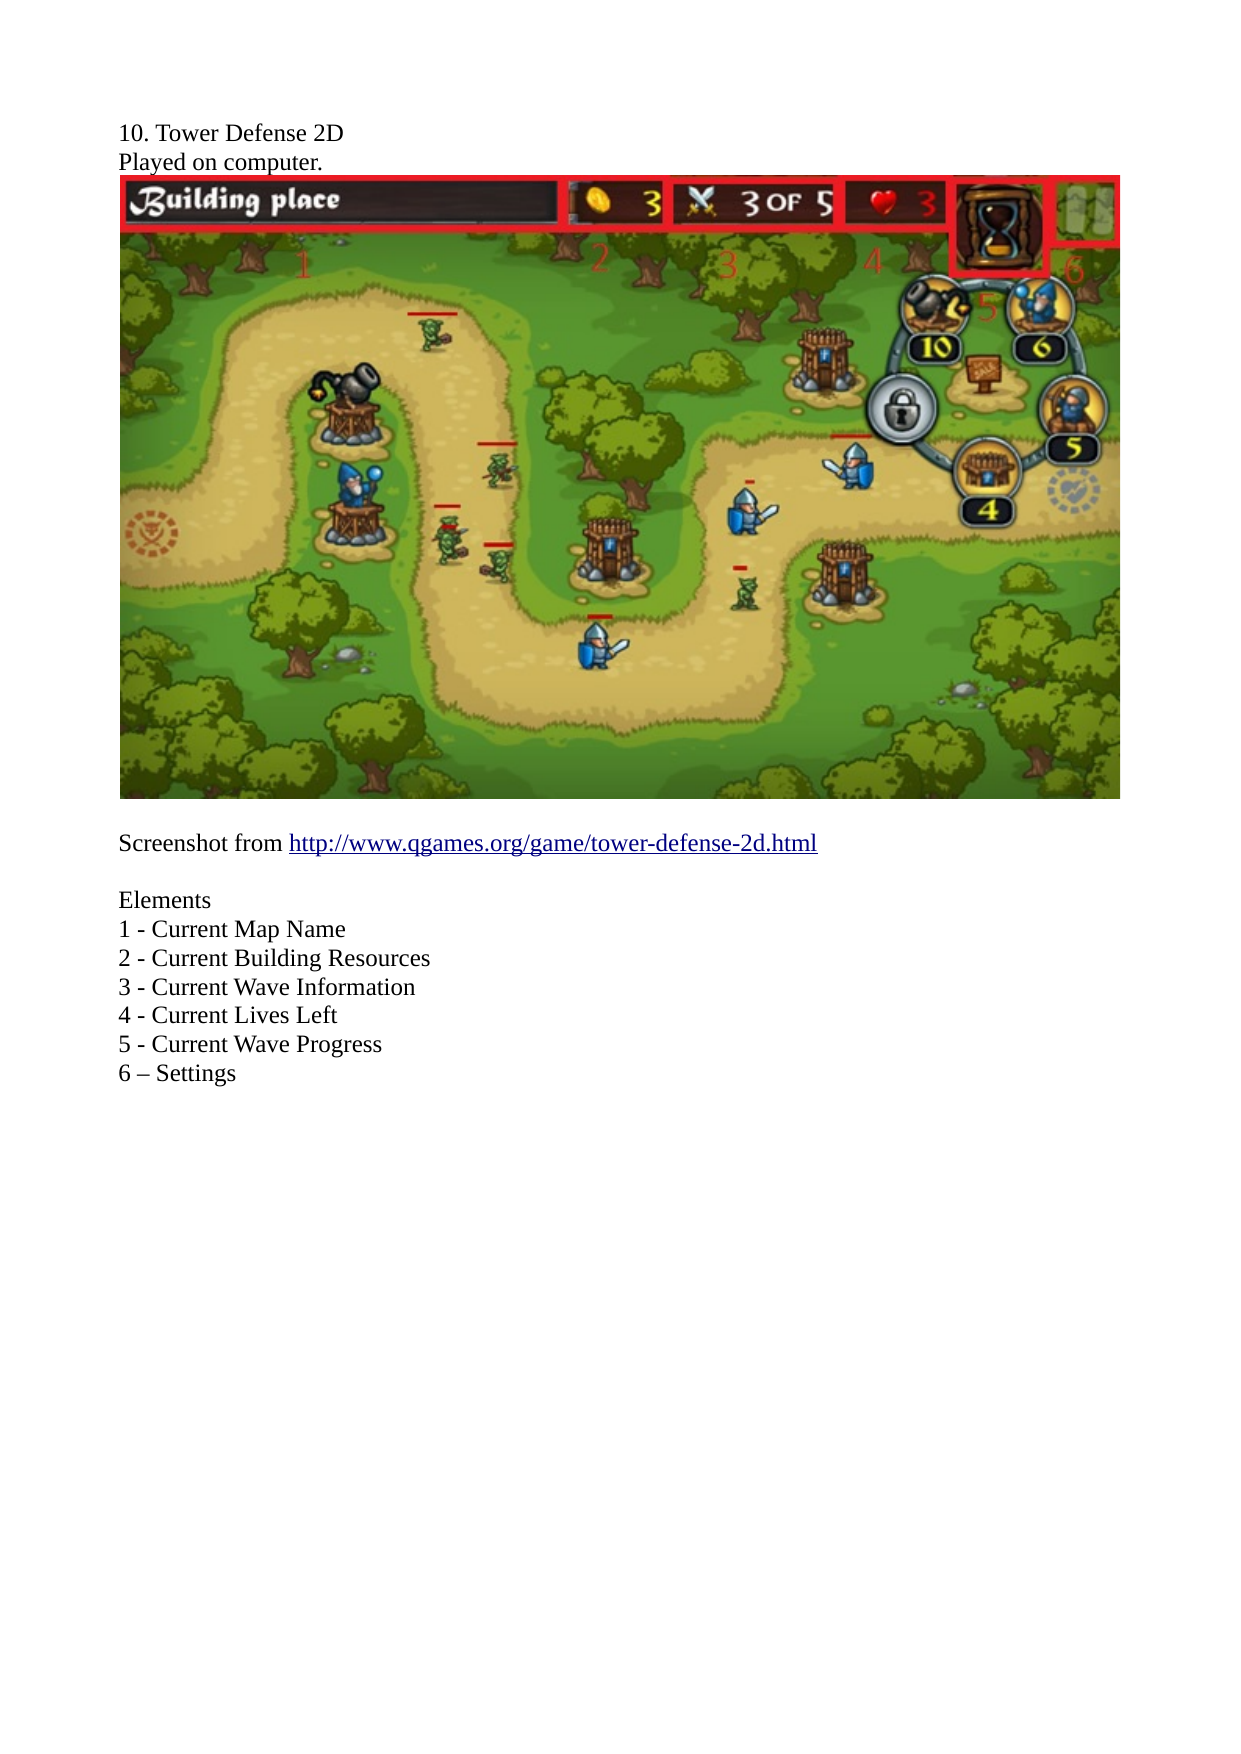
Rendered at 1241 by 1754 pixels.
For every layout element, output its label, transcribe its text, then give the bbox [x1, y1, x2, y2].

text 4 - Current Lives Left [118, 1000, 1122, 1029]
text 5 - Current Wave Progress [118, 1029, 1122, 1058]
text 3 - Current Wave Information [118, 972, 1122, 1000]
text Played on computer. [118, 147, 1122, 176]
text Screenshot from http://www.qgames.org/game/tower-defense-2d.html [118, 828, 1122, 857]
picture [120, 175, 1121, 799]
text 6 – Settings [118, 1058, 1122, 1087]
text 2 - Current Building Resources [118, 943, 1122, 972]
text Elements [118, 885, 1122, 914]
text 10. Tower Defense 2D [118, 118, 1122, 147]
text 1 - Current Map Name [118, 914, 1122, 943]
